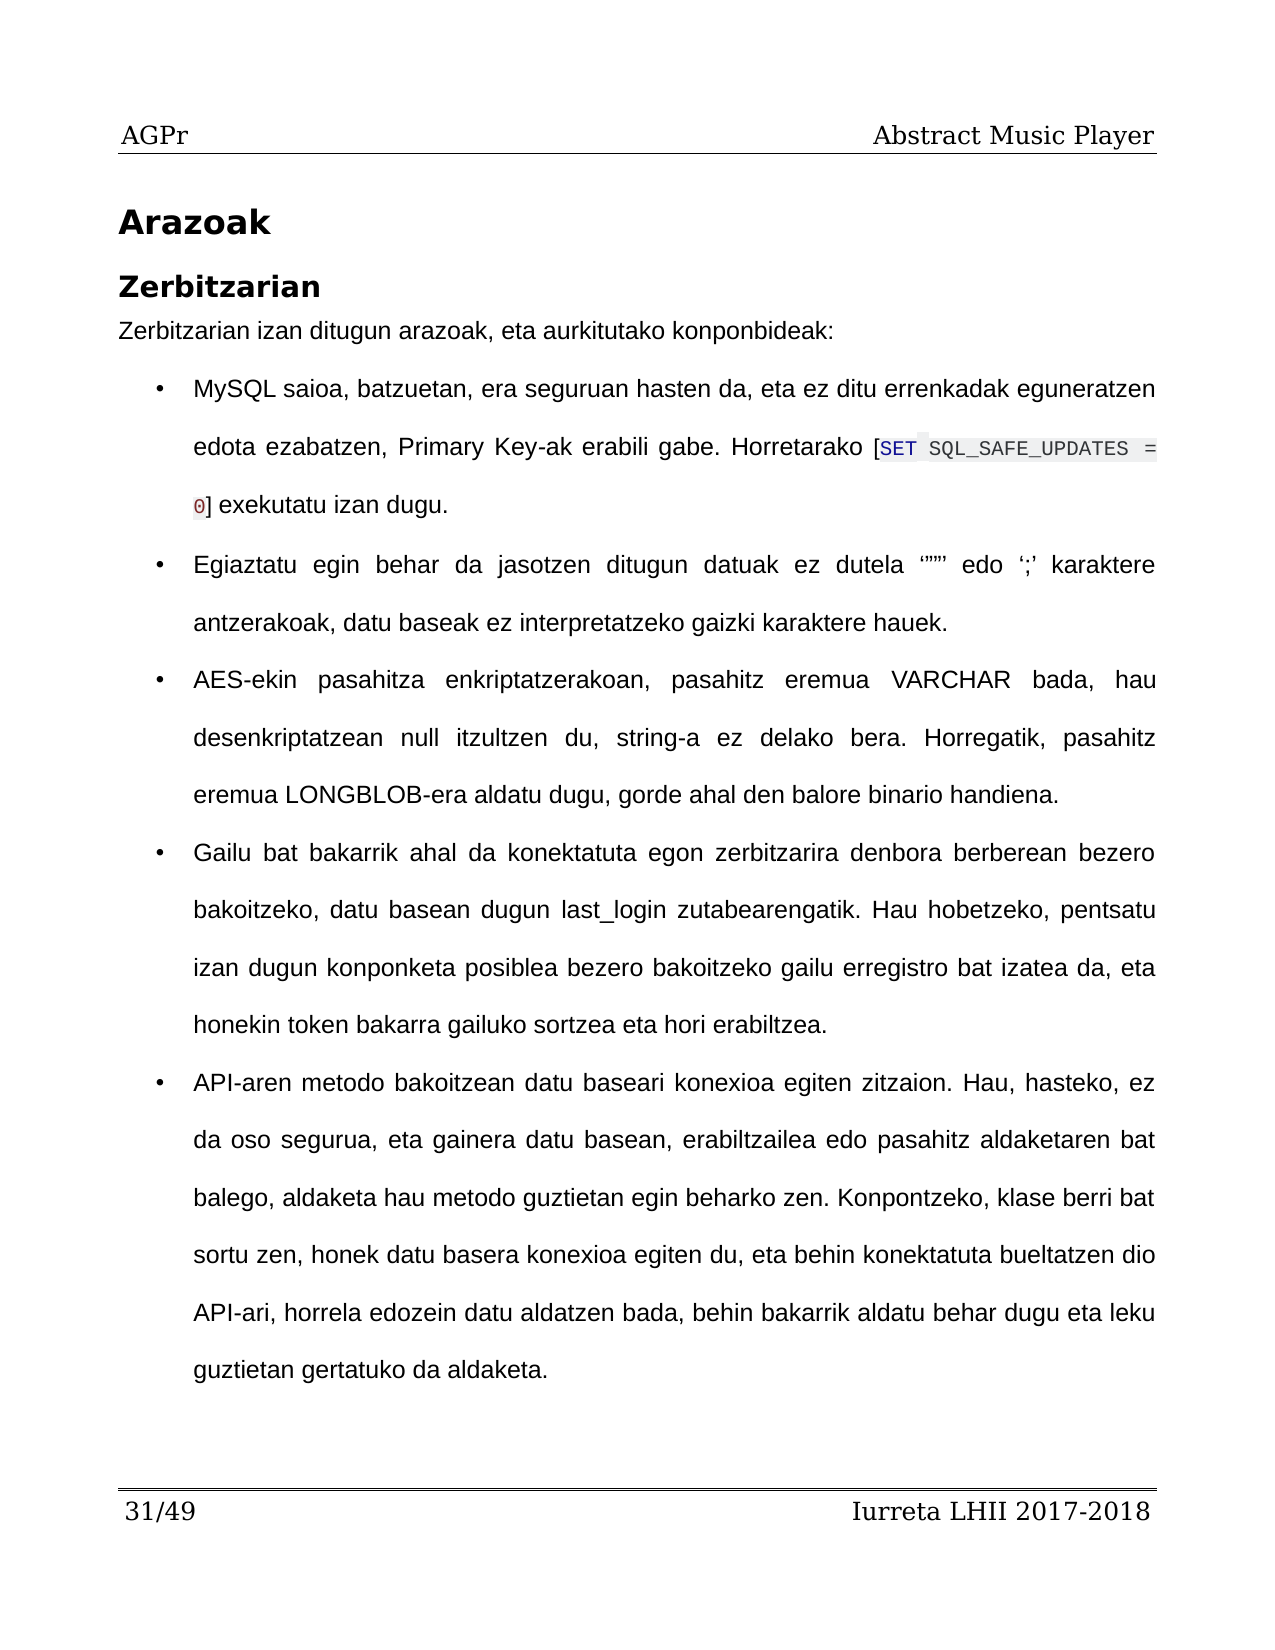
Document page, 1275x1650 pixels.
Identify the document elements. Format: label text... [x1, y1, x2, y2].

text Zerbitzarian izan ditugun arazoak, eta aurkitutako konponbideak: [118, 316, 1157, 345]
list AES-ekin pasahitza enkriptatzerakoan, pasahitz eremua VARCHAR bada, hau desenkriptatzean null itzultzen du, string-a ez delako bera. Horregatik, pasahitz eremua LONGBLOB-era aldatu dugu, gorde ahal den balore binario handiena. [156, 665, 1157, 809]
list Gailu bat bakarrik ahal da konektatuta egon zerbitzarira denbora berberean bezero bakoitzeko, datu basean dugun last_login zutabearengatik. Hau hobetzeko, pentsatu izan dugun konponketa posiblea bezero bakoitzeko gailu erregistro bat izatea da, eta honekin token bakarra gailuko sortzea eta hori erabiltzea. [156, 838, 1157, 1039]
list API-aren metodo bakoitzean datu baseari konexioa egiten zitzaion. Hau, hasteko, ez da oso segurua, eta gainera datu basean, erabiltzailea edo pasahitz aldaketaren bat balego, aldaketa hau metodo guztietan egin beharko zen. Konpontzeko, klase berri bat sortu zen, honek datu basera konexioa egiten du, eta behin konektatuta bueltatzen dio API-ari, horrela edozein datu aldatzen bada, behin bakarrik aldatu behar dugu eta leku guztietan gertatuko da aldaketa. [156, 1068, 1157, 1384]
subtitle Arazoak [118, 203, 1157, 243]
list Egiaztatu egin behar da jasotzen ditugun datuak ez dutela ‘””’ edo ‘;’ karaktere antzerakoak, datu baseak ez interpretatzeko gaizki karaktere hauek. [156, 550, 1157, 636]
list MySQL saioa, batzuetan, era seguruan hasten da, eta ez ditu errenkadak eguneratzen edota ezabatzen, Primary Key-ak erabili gabe. Horretarako [SET SQL_SAFE_UPDATES = 0] exekutatu izan dugu. [156, 374, 1157, 520]
subtitle Zerbitzarian [118, 270, 1157, 304]
